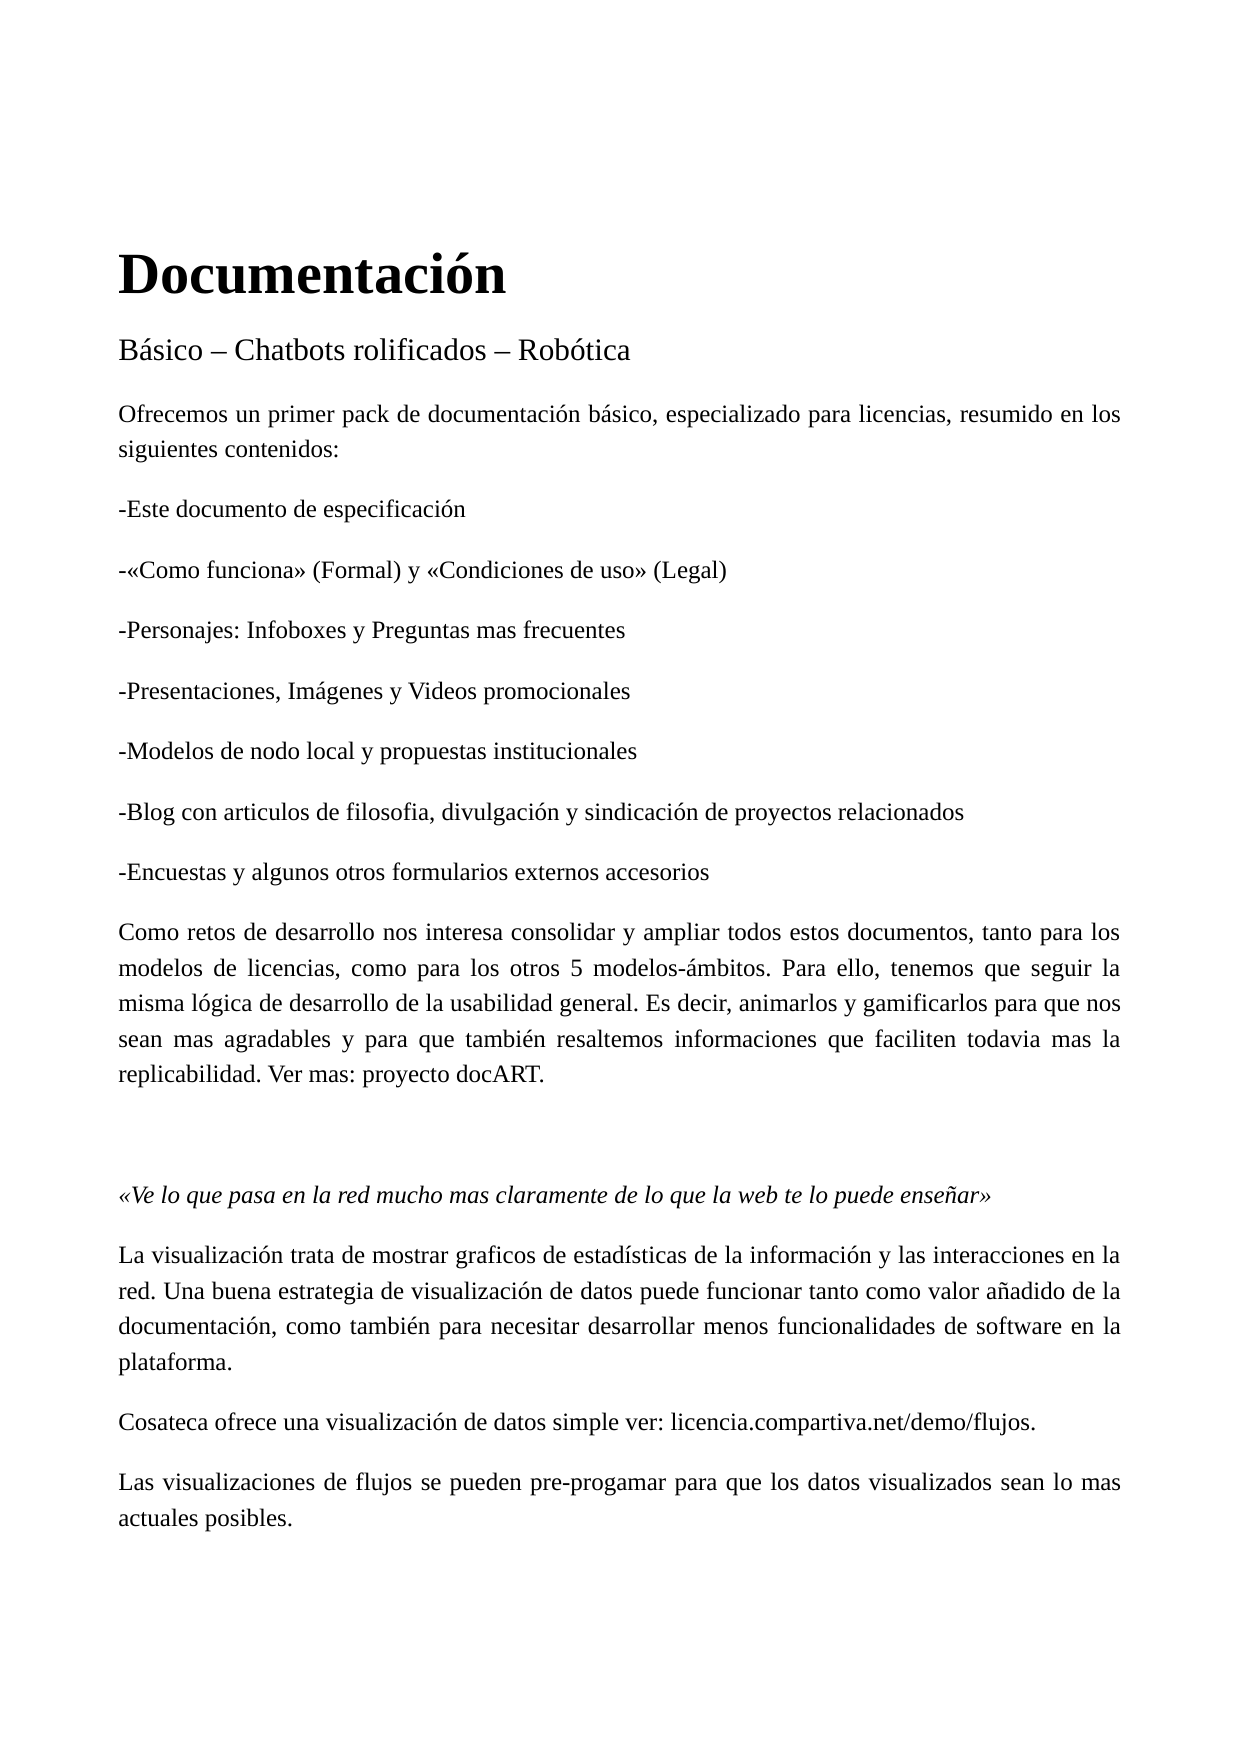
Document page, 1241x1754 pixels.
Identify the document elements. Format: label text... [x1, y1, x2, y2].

text -Personajes: Infoboxes y Preguntas mas frecuentes [118, 609, 1122, 644]
text -«Como funciona» (Formal) y «Condiciones de uso» (Legal) [118, 548, 1122, 584]
text Básico – Chatbots rolificados – Robótica [118, 331, 1122, 367]
text -Presentaciones, Imágenes y Videos promocionales [118, 669, 1122, 704]
text Documentación [118, 239, 1122, 306]
text -Este documento de especificación [118, 488, 1122, 523]
text -Blog con articulos de filosofia, divulgación y sindicación de proyectos relacionados [118, 790, 1122, 825]
text Las visualizaciones de flujos se pueden pre-progamar para que los datos visualizados sean lo mas actuales posibles. [118, 1461, 1122, 1532]
text -Modelos de nodo local y propuestas institucionales [118, 729, 1122, 765]
text La visualización trata de mostrar graficos de estadísticas de la información y las interacciones en la red. Una buena estrategia de visualización de datos puede funcionar tanto como valor añadido de la documentación, como también para necesitar desarrollar menos funcionalidades de software en la plataforma. [118, 1234, 1122, 1375]
text Como retos de desarrollo nos interesa consolidar y ampliar todos estos documentos, tanto para los modelos de licencias, como para los otros 5 modelos-ámbitos. Para ello, tenemos que seguir la misma lógica de desarrollo de la usabilidad general. Es decir, animarlos y gamificarlos para que nos sean mas agradables y para que también resaltemos informaciones que faciliten todavia mas la replicabilidad. Ver mas: proyecto docART. [118, 911, 1122, 1088]
text Ofrecemos un primer pack de documentación básico, especializado para licencias, resumido en los siguientes contenidos: [118, 392, 1122, 463]
text «Ve lo que pasa en la red mucho mas claramente de lo que la web te lo puede enseñar» [118, 1173, 1122, 1209]
text Cosateca ofrece una visualización de datos simple ver: licencia.compartiva.net/demo/flujos. [118, 1400, 1122, 1436]
text -Encuestas y algunos otros formularios externos accesorios [118, 850, 1122, 886]
